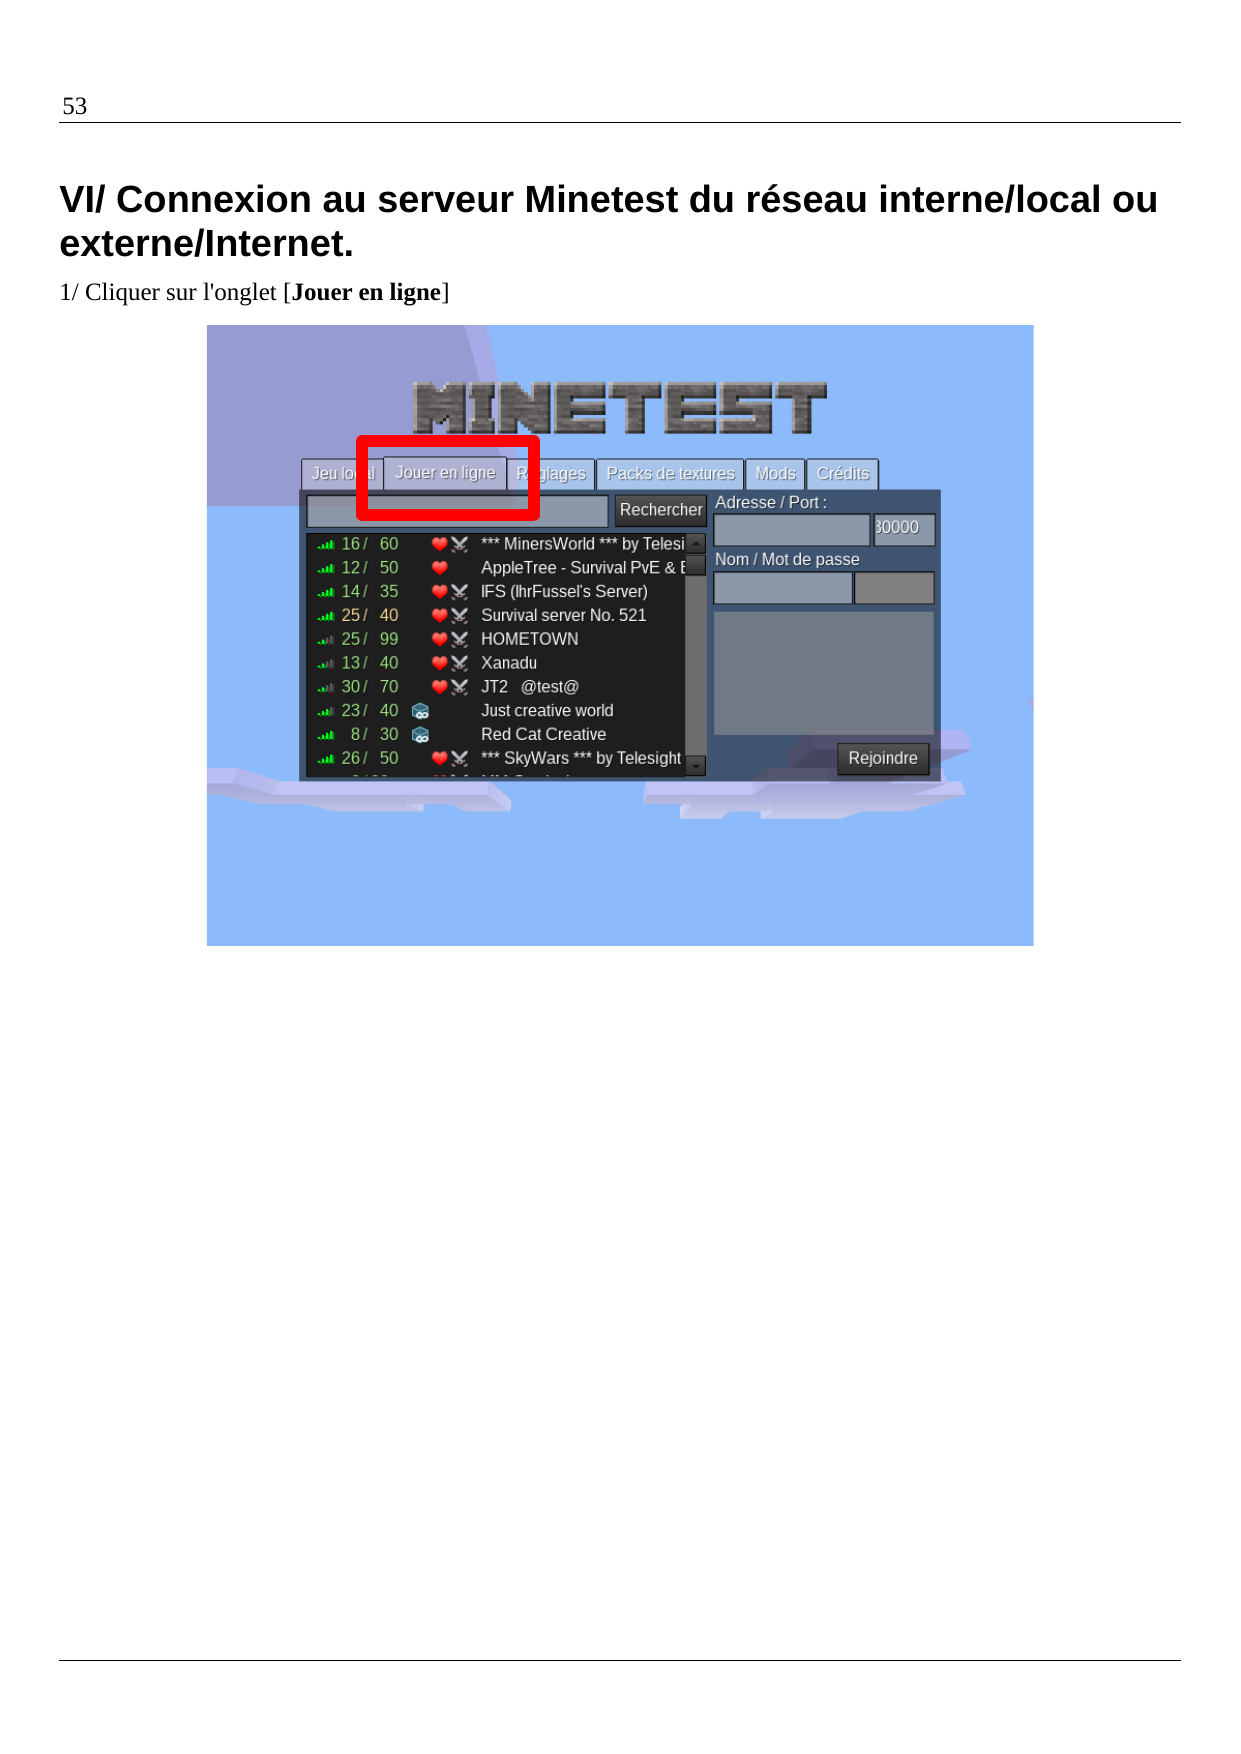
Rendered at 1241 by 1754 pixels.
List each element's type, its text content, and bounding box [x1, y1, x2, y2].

subtitle 1/ Cliquer sur l'onglet [Jouer en ligne] [59, 277, 1181, 306]
subtitle VI/ Connexion au serveur Minetest du réseau interne/local ou externe/Internet. [59, 177, 1181, 264]
picture [206, 325, 1034, 946]
